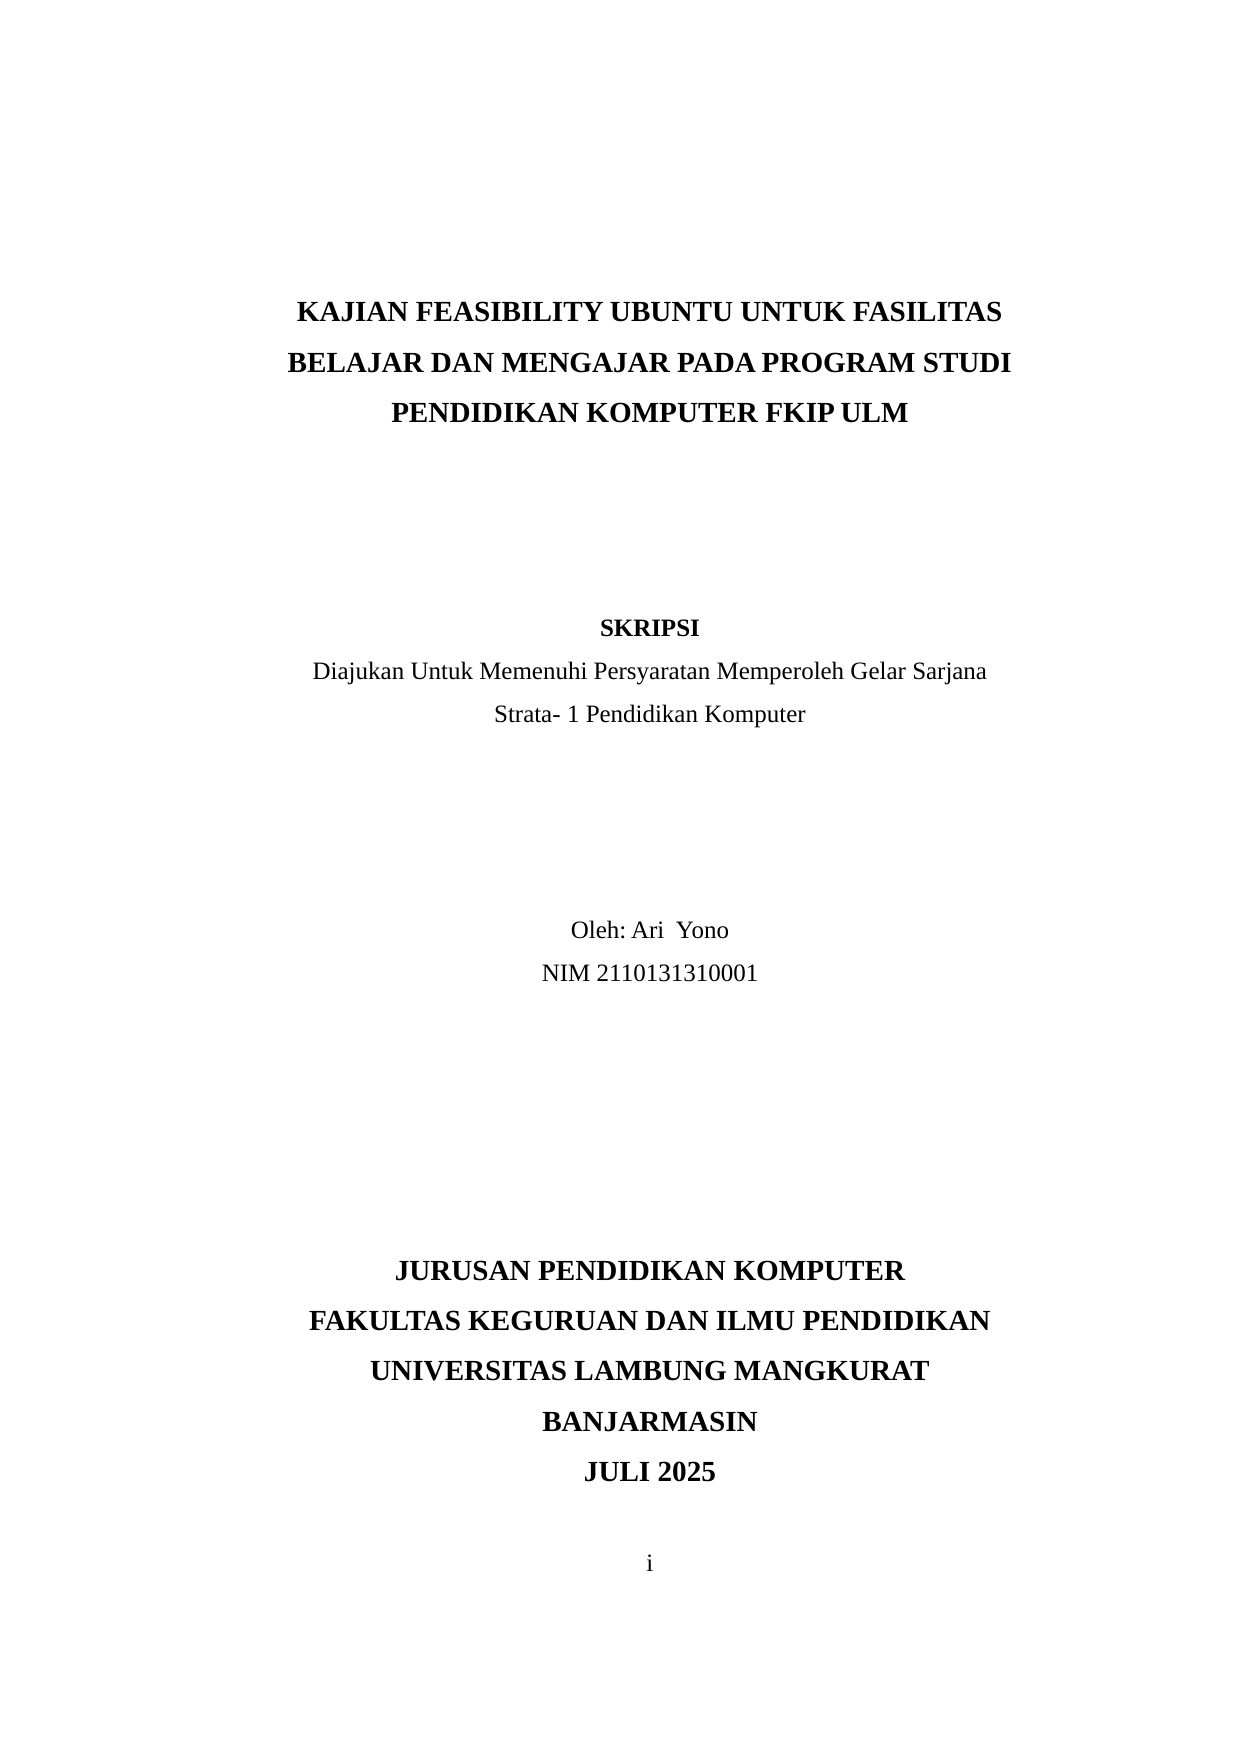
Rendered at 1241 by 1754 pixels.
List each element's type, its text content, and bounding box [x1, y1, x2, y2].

text UNIVERSITAS LAMBUNG MANGKURAT [236, 1353, 1063, 1387]
text Diajukan Untuk Memenuhi Persyaratan Memperoleh Gelar Sarjana [236, 656, 1063, 685]
text Oleh: Ari Yono [236, 915, 1063, 944]
text FAKULTAS KEGURUAN DAN ILMU PENDIDIKAN [236, 1303, 1063, 1337]
text JURUSAN PENDIDIKAN KOMPUTER [236, 1253, 1063, 1286]
text NIM 2110131310001 [236, 958, 1063, 987]
text JULI 2025 [236, 1454, 1063, 1488]
text BANJARMASIN [236, 1404, 1063, 1437]
text KAJIAN FEASIBILITY UBUNTU untuk fasilitas belajar dan mengajar pada PROGRAM STUDI PENDIDIKAN KOMPUTER FKIP ULM [236, 294, 1063, 429]
text SKRIPSI [236, 613, 1063, 642]
text Strata- 1 Pendidikan Komputer [236, 699, 1063, 728]
